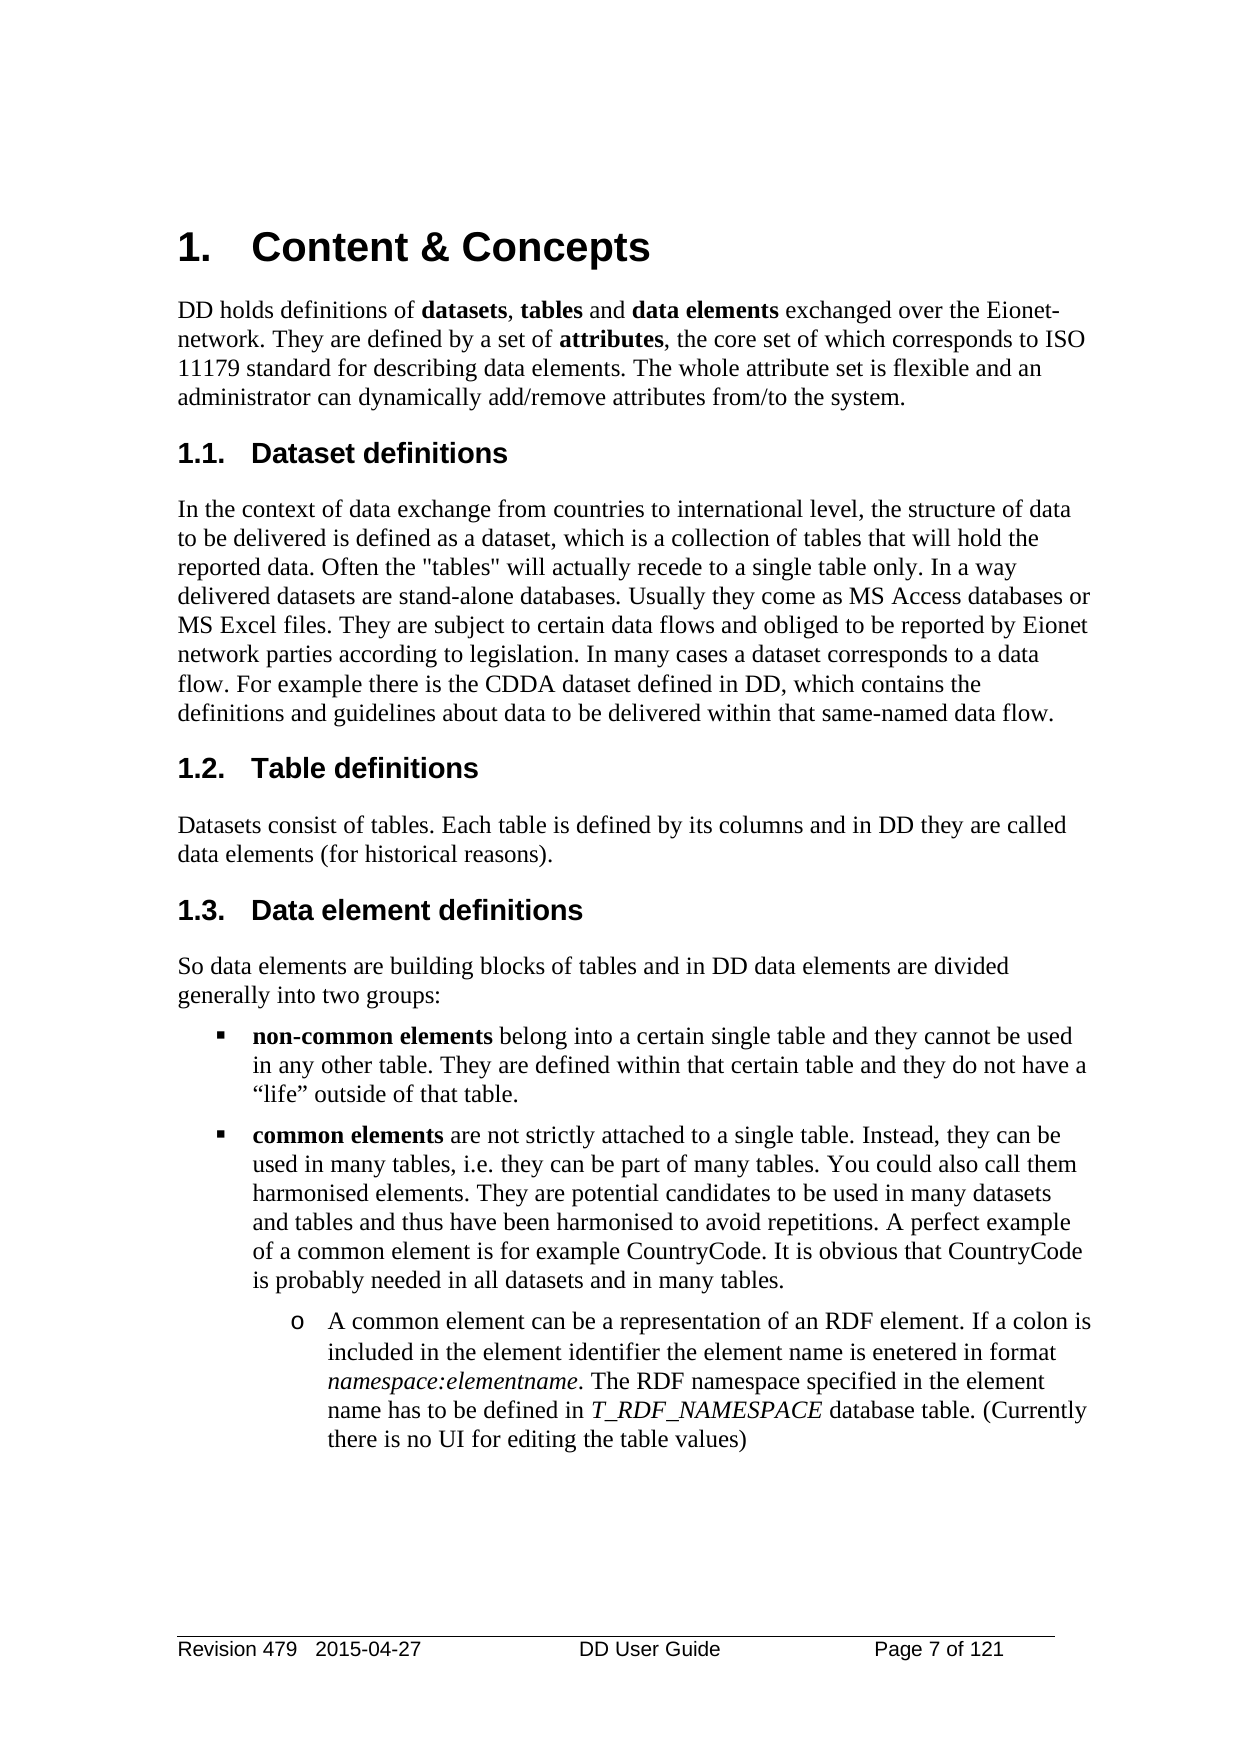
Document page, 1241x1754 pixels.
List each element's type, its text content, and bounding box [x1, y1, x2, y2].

subtitle Data element definitions [177, 893, 1092, 926]
list non-common elements belong into a certain single table and they cannot be used in any other table. They are defined within that certain table and they do not have a “life” outside of that table. [215, 1021, 1092, 1108]
list A common element can be a representation of an RDF element. If a colon is included in the element identifier the element name is enetered in format namespace:elementname. The RDF namespace specified in the element name has to be defined in T_RDF_NAMESPACE database table. (Currently there is no UI for editing the table values) [290, 1306, 1092, 1453]
text DD holds definitions of datasets, tables and data elements exchanged over the Eionet-network. They are defined by a set of attributes, the core set of which corresponds to ISO 11179 standard for describing data elements. The whole attribute set is flexible and an administrator can dynamically add/remove attributes from/to the system. [177, 295, 1092, 411]
subtitle Dataset definitions [177, 436, 1092, 469]
text In the context of data exchange from countries to international level, the structure of data to be delivered is defined as a dataset, which is a collection of tables that will hold the reported data. Often the "tables" will actually recede to a single table only. In a way delivered datasets are stand-alone databases. Usually they come as MS Access databases or MS Excel files. They are subject to certain data flows and obliged to be reported by Eionet network parties according to legislation. In many cases a dataset corresponds to a data flow. For example there is the CDDA dataset defined in DD, which contains the definitions and guidelines about data to be delivered within that same-named data flow. [177, 494, 1092, 727]
text So data elements are building blocks of tables and in DD data elements are divided generally into two groups: [177, 951, 1092, 1009]
list common elements are not strictly attached to a single table. Instead, they can be used in many tables, i.e. they can be part of many tables. You could also call them harmonised elements. They are potential candidates to be used in many datasets and tables and thus have been harmonised to avoid repetitions. A perfect example of a common element is for example CountryCode. It is obvious that CountryCode is probably needed in all datasets and in many tables. [215, 1120, 1092, 1294]
subtitle Content & Concepts [177, 222, 1092, 270]
subtitle Table definitions [177, 751, 1092, 785]
text Datasets consist of tables. Each table is defined by its columns and in DD they are called data elements (for historical reasons). [177, 810, 1092, 868]
